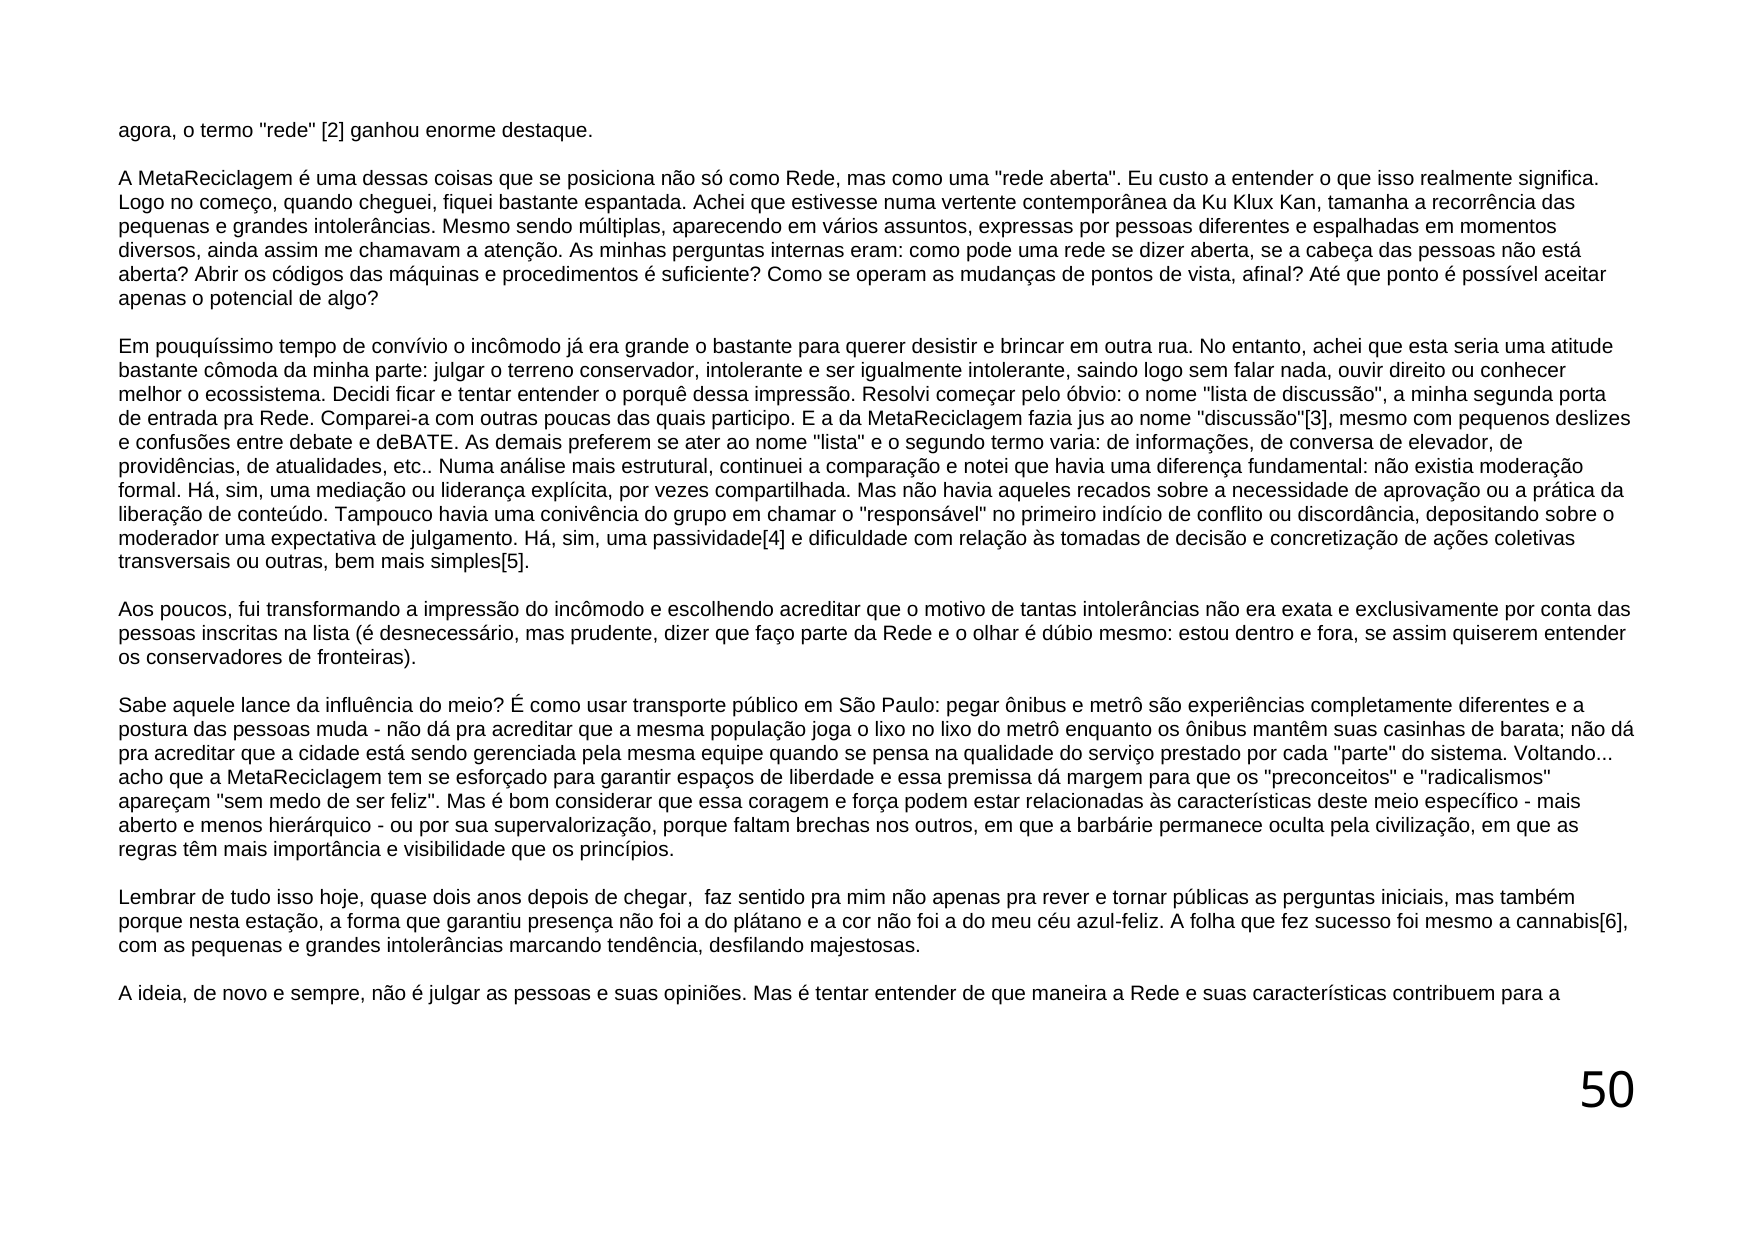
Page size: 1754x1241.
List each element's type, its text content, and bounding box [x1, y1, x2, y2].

text A ideia, de novo e sempre, não é julgar as pessoas e suas opiniões. Mas é tentar entender de que maneira a Rede e suas características contribuem para a [118, 981, 1636, 1004]
text Sabe aquele lance da influência do meio? É como usar transporte público em São Paulo: pegar ônibus e metrô são experiências completamente diferentes e a postura das pessoas muda - não dá pra acreditar que a mesma população joga o lixo no lixo do metrô enquanto os ônibus mantêm suas casinhas de barata; não dá pra acreditar que a cidade está sendo gerenciada pela mesma equipe quando se pensa na qualidade do serviço prestado por cada "parte" do sistema. Voltando... acho que a MetaReciclagem tem se esforçado para garantir espaços de liberdade e essa premissa dá margem para que os "preconceitos" e "radicalismos" apareçam "sem medo de ser feliz". Mas é bom considerar que essa coragem e força podem estar relacionadas às características deste meio específico - mais aberto e menos hierárquico - ou por sua supervalorização, porque faltam brechas nos outros, em que a barbárie permanece oculta pela civilização, em que as regras têm mais importância e visibilidade que os princípios. [118, 693, 1636, 861]
text Em pouquíssimo tempo de convívio o incômodo já era grande o bastante para querer desistir e brincar em outra rua. No entanto, achei que esta seria uma atitude bastante cômoda da minha parte: julgar o terreno conservador, intolerante e ser igualmente intolerante, saindo logo sem falar nada, ouvir direito ou conhecer melhor o ecossistema. Decidi ficar e tentar entender o porquê dessa impressão. Resolvi começar pelo óbvio: o nome "lista de discussão", a minha segunda porta de entrada pra Rede. Comparei-a com outras poucas das quais participo. E a da MetaReciclagem fazia jus ao nome "discussão"[3], mesmo com pequenos deslizes e confusões entre debate e deBATE. As demais preferem se ater ao nome "lista" e o segundo termo varia: de informações, de conversa de elevador, de providências, de atualidades, etc.. Numa análise mais estrutural, continuei a comparação e notei que havia uma diferença fundamental: não existia moderação formal. Há, sim, uma mediação ou liderança explícita, por vezes compartilhada. Mas não havia aqueles recados sobre a necessidade de aprovação ou a prática da liberação de conteúdo. Tampouco havia uma conivência do grupo em chamar o "responsável" no primeiro indício de conflito ou discordância, depositando sobre o moderador uma expectativa de julgamento. Há, sim, uma passividade[4] e dificuldade com relação às tomadas de decisão e concretização de ações coletivas transversais ou outras, bem mais simples[5]. [118, 334, 1636, 573]
text Lembrar de tudo isso hoje, quase dois anos depois de chegar, faz sentido pra mim não apenas pra rever e tornar públicas as perguntas iniciais, mas também porque nesta estação, a forma que garantiu presença não foi a do plátano e a cor não foi a do meu céu azul-feliz. A folha que fez sucesso foi mesmo a cannabis[6], com as pequenas e grandes intolerâncias marcando tendência, desfilando majestosas. [118, 885, 1636, 957]
text A MetaReciclagem é uma dessas coisas que se posiciona não só como Rede, mas como uma "rede aberta". Eu custo a entender o que isso realmente significa. Logo no começo, quando cheguei, fiquei bastante espantada. Achei que estivesse numa vertente contemporânea da Ku Klux Kan, tamanha a recorrência das pequenas e grandes intolerâncias. Mesmo sendo múltiplas, aparecendo em vários assuntos, expressas por pessoas diferentes e espalhadas em momentos diversos, ainda assim me chamavam a atenção. As minhas perguntas internas eram: como pode uma rede se dizer aberta, se a cabeça das pessoas não está aberta? Abrir os códigos das máquinas e procedimentos é suficiente? Como se operam as mudanças de pontos de vista, afinal? Até que ponto é possível aceitar apenas o potencial de algo? [118, 166, 1636, 310]
text agora, o termo "rede" [2] ganhou enorme destaque. [118, 118, 1636, 142]
text Aos poucos, fui transformando a impressão do incômodo e escolhendo acreditar que o motivo de tantas intolerâncias não era exata e exclusivamente por conta das pessoas inscritas na lista (é desnecessário, mas prudente, dizer que faço parte da Rede e o olhar é dúbio mesmo: estou dentro e fora, se assim quiserem entender os conservadores de fronteiras). [118, 597, 1636, 669]
